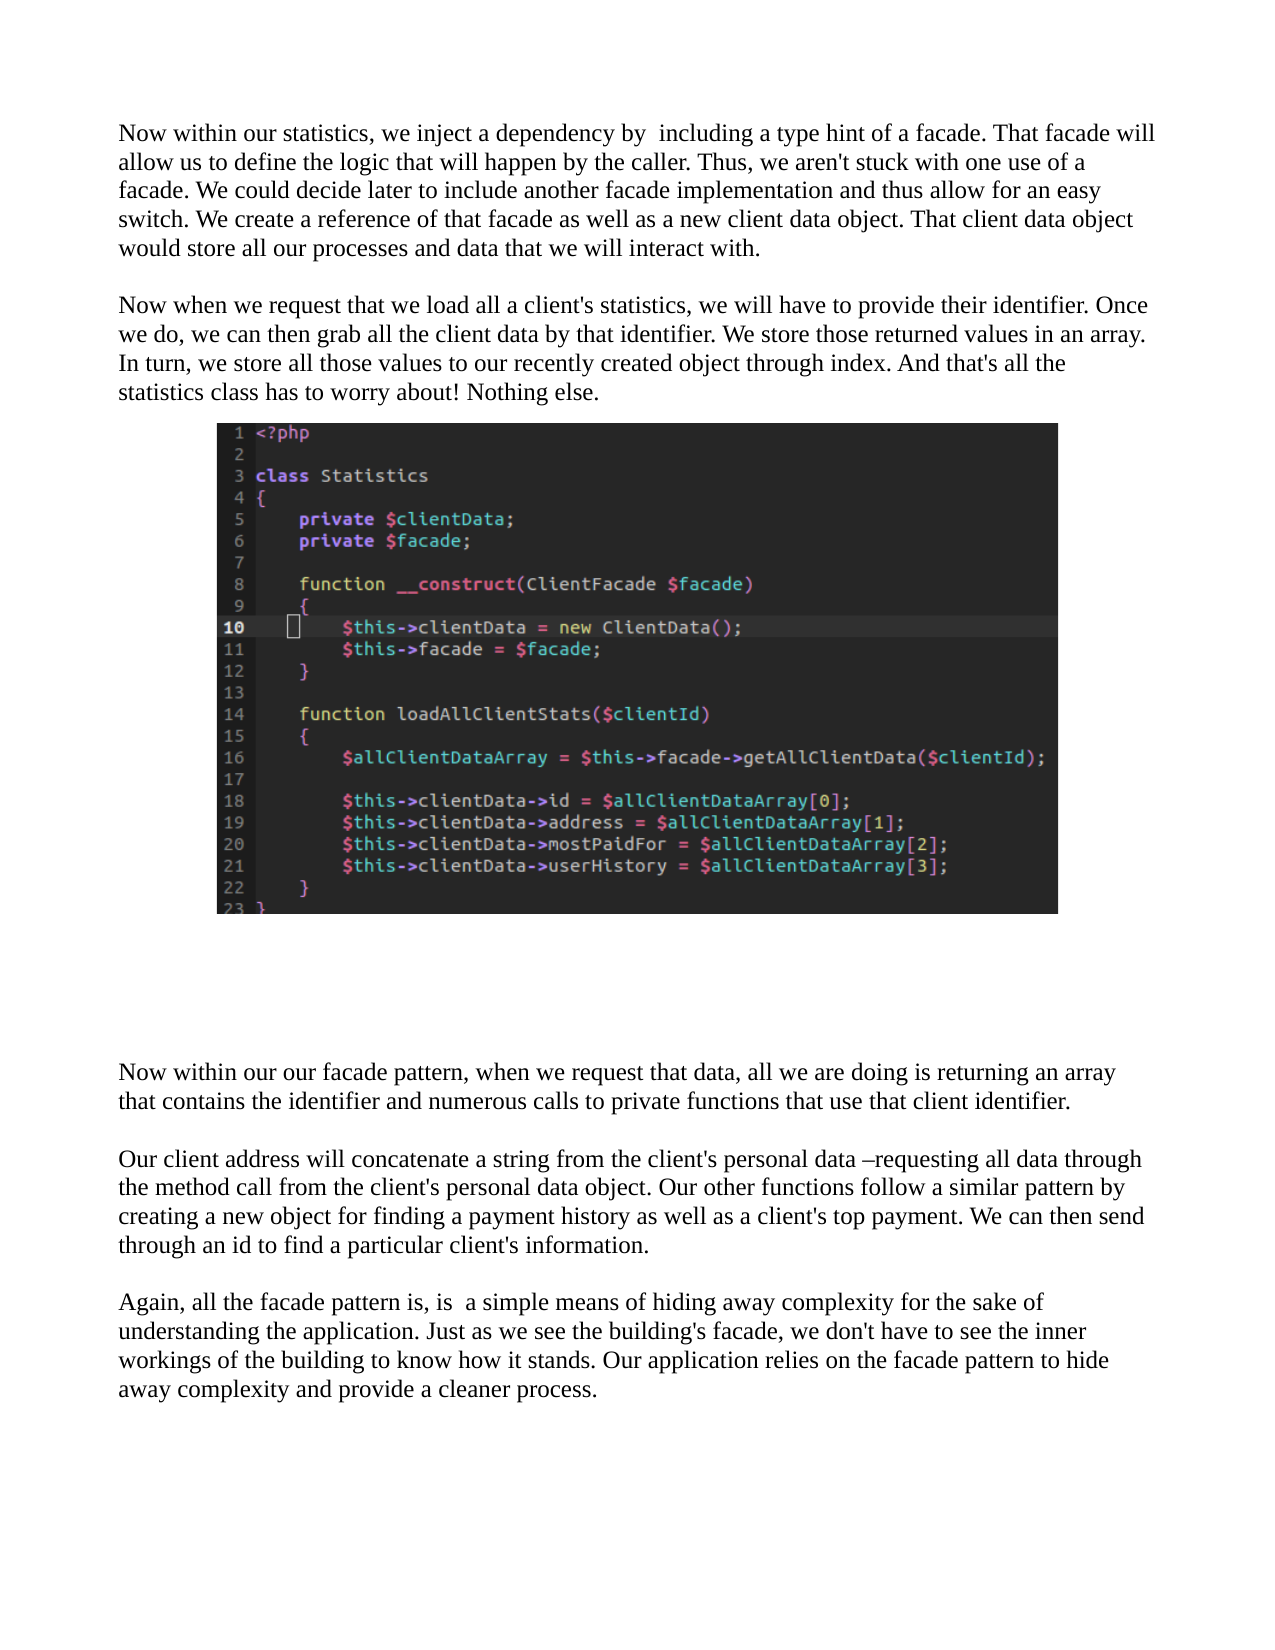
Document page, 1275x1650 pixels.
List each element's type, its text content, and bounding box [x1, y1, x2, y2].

text Our client address will concatenate a string from the client's personal data –requesting all data through the method call from the client's personal data object. Our other functions follow a similar pattern by creating a new object for finding a payment history as well as a client's top payment. We can then send through an id to find a particular client's information. [118, 1144, 1157, 1259]
text Now within our our facade pattern, when we request that data, all we are doing is returning an array that contains the identifier and numerous calls to private functions that use that client identifier. [118, 1057, 1157, 1115]
picture [216, 423, 1059, 914]
text Now within our statistics, we inject a dependency by including a type hint of a facade. That facade will allow us to define the logic that will happen by the caller. Thus, we aren't stuck with one use of a facade. We could decide later to include another facade implementation and thus allow for an easy switch. We create a reference of that facade as well as a new client data object. That client data object would store all our processes and data that we will interact with. [118, 118, 1157, 262]
text Now when we request that we load all a client's statistics, we will have to provide their identifier. Once we do, we can then grab all the client data by that identifier. We store those returned values in an array. In turn, we store all those values to our recently created object through index. And that's all the statistics class has to worry about! Nothing else. [118, 291, 1157, 406]
text Again, all the facade pattern is, is a simple means of hiding away complexity for the sake of understanding the application. Just as we see the building's facade, we don't have to see the inner workings of the building to know how it stands. Our application relies on the facade pattern to hide away complexity and provide a cleaner process. [118, 1287, 1157, 1402]
